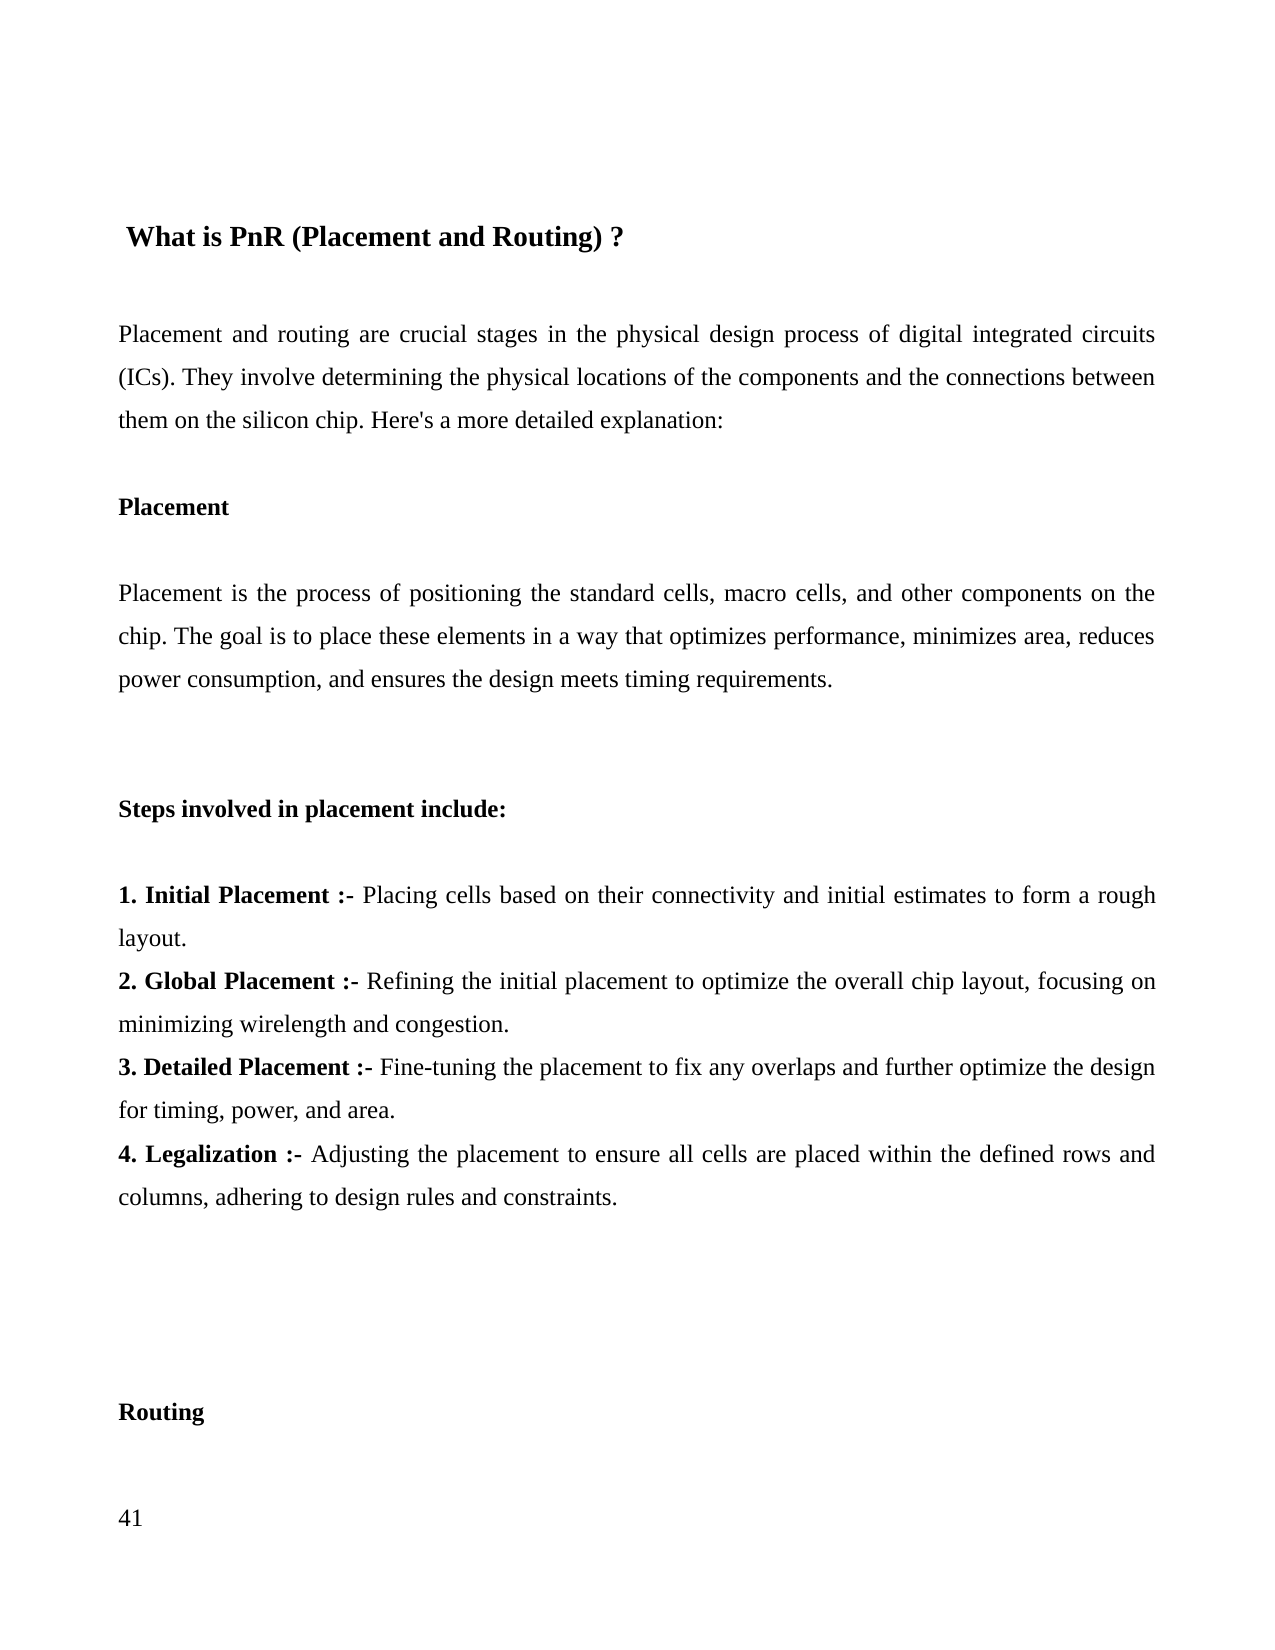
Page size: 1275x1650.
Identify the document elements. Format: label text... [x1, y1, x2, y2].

text Placement and routing are crucial stages in the physical design process of digital integrated circuits (ICs). They involve determining the physical locations of the components and the connections between them on the silicon chip. Here's a more detailed explanation: [118, 319, 1157, 434]
text Placement [118, 492, 1157, 521]
text 1. Initial Placement :- Placing cells based on their connectivity and initial estimates to form a rough layout. [118, 880, 1157, 952]
text Placement is the process of positioning the standard cells, macro cells, and other components on the chip. The goal is to place these elements in a way that optimizes performance, minimizes area, reduces power consumption, and ensures the design meets timing requirements. [118, 578, 1157, 693]
text 4. Legalization :- Adjusting the placement to ensure all cells are placed within the defined rows and columns, adhering to design rules and constraints. [118, 1139, 1157, 1211]
text 3. Detailed Placement :- Fine-tuning the placement to fix any overlaps and further optimize the design for timing, power, and area. [118, 1052, 1157, 1124]
text 2. Global Placement :- Refining the initial placement to optimize the overall chip layout, focusing on minimizing wirelength and congestion. [118, 966, 1157, 1038]
text Routing [118, 1397, 1157, 1426]
text What is PnR (Placement and Routing) ? [118, 219, 1157, 252]
text Steps involved in placement include: [118, 794, 1157, 822]
